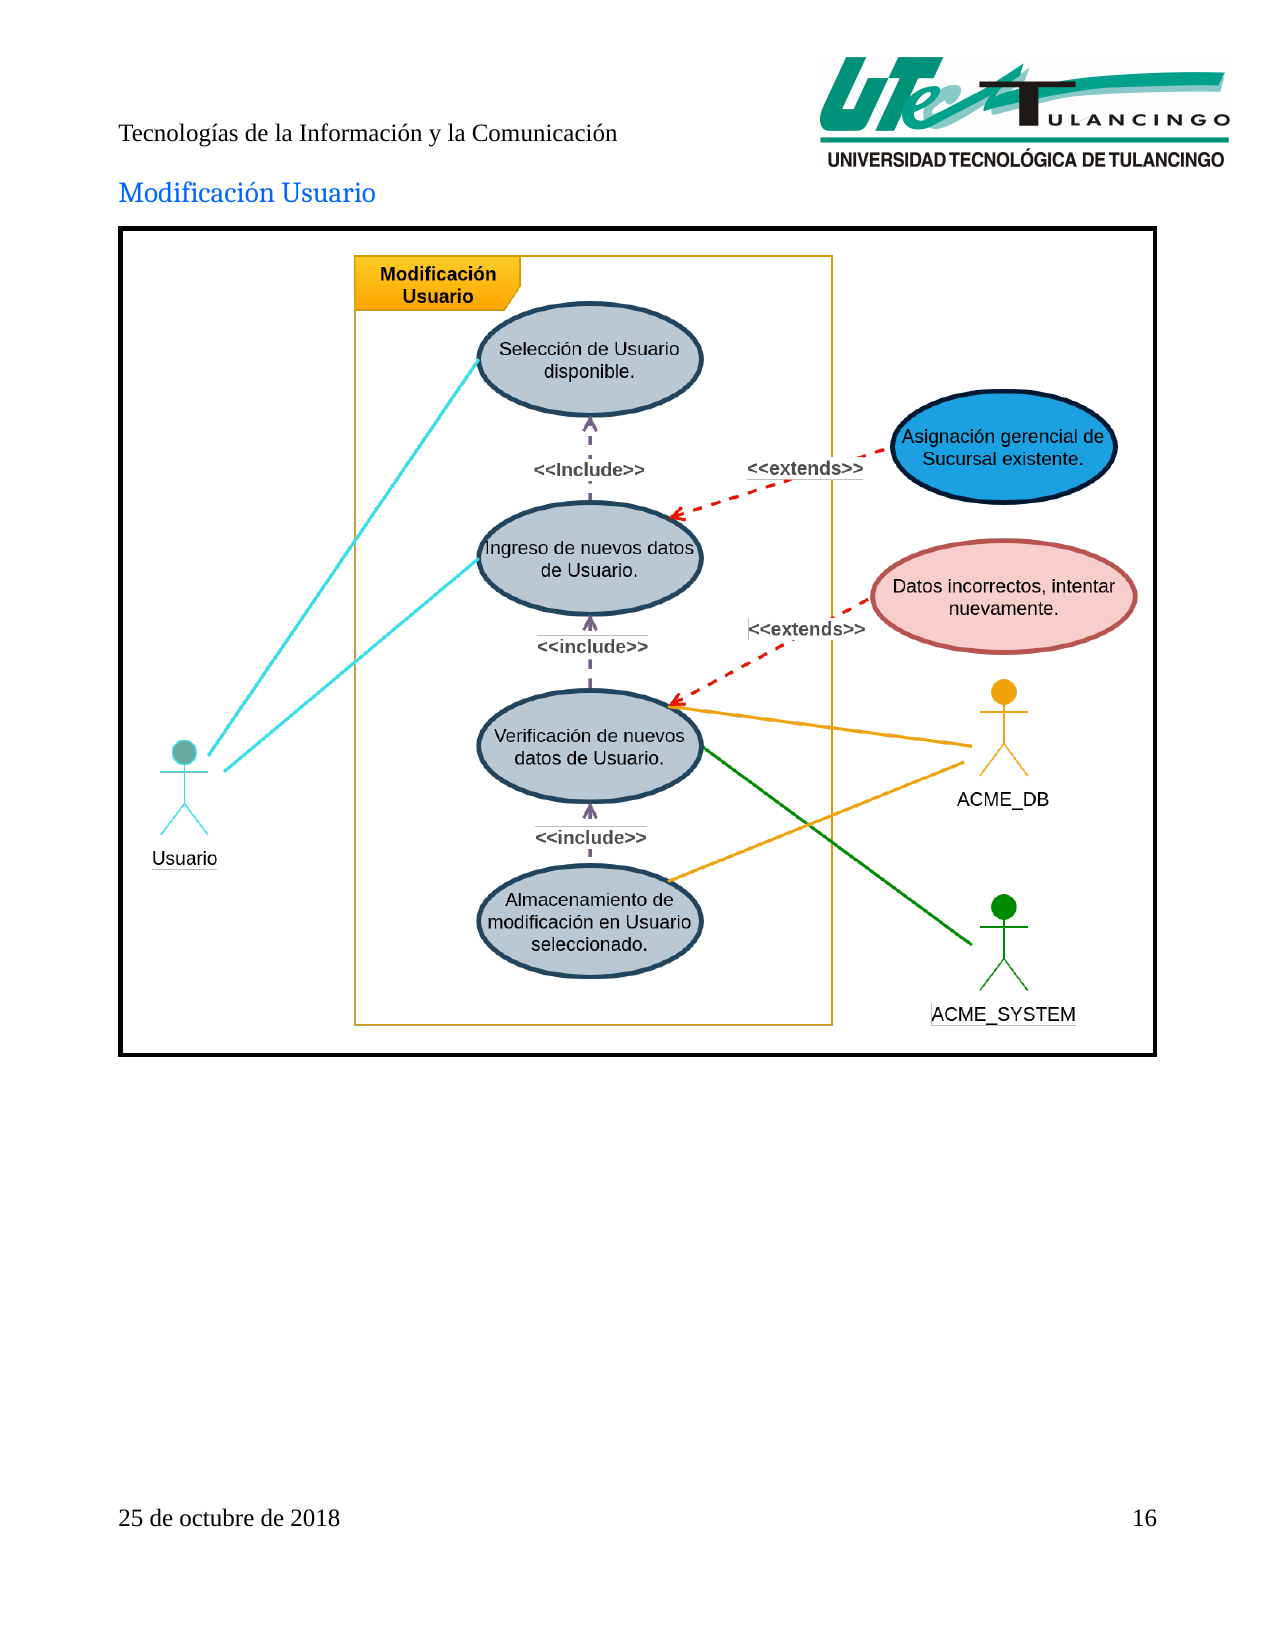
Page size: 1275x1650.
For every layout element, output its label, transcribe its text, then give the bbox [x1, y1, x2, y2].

picture [820, 57, 1230, 167]
text Modificación Usuario [118, 176, 1157, 210]
picture [118, 226, 1157, 1057]
